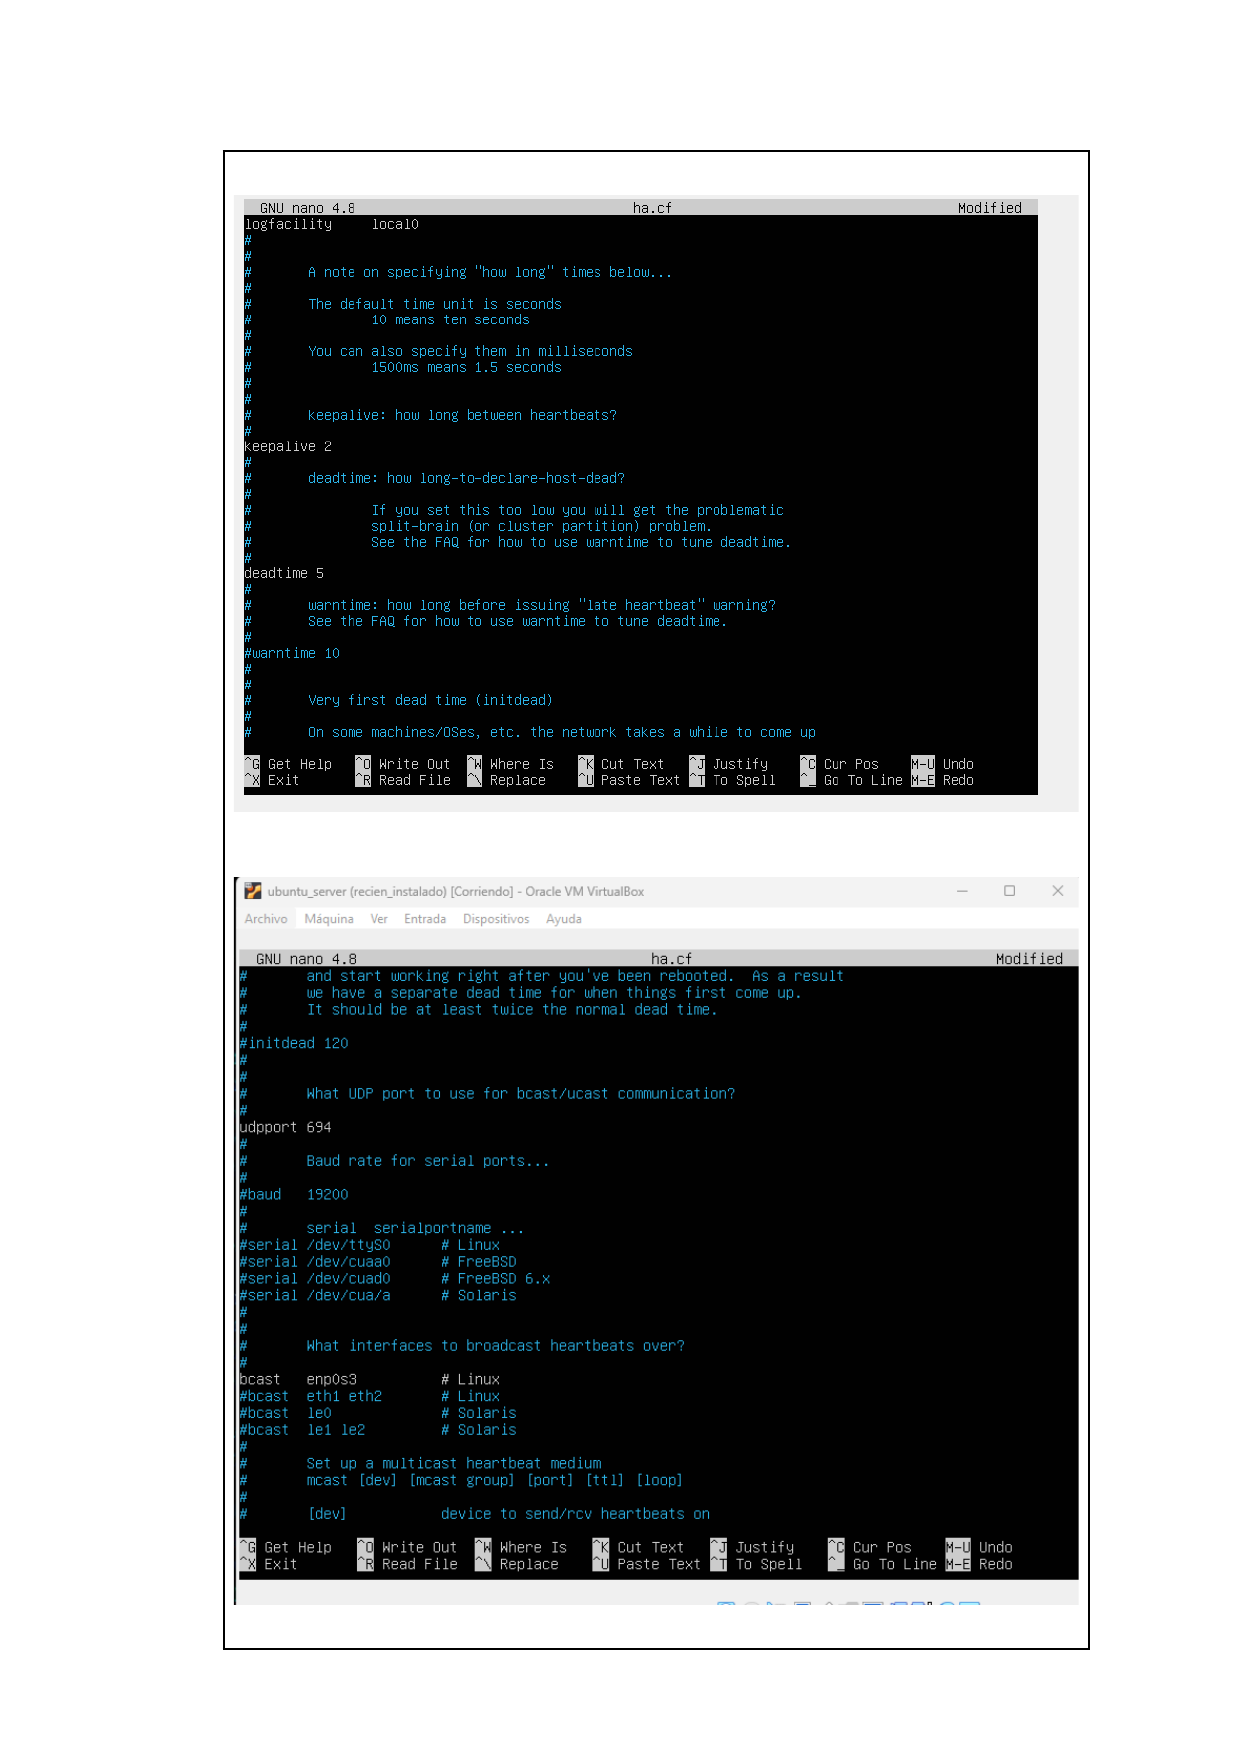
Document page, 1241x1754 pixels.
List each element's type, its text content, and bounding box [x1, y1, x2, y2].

picture [233, 195, 1079, 812]
table_cell Hemos instalado heartbeat y unzip para descomprimir archivos Dentro del archivo de configuración modificamos Configuramos la maquina que será maestro y la que será esclavo identificándolas en los nodos (el primer nodo es maestro y el resto son esclavos) CONFIGURAMOS DE LA MISMA FORMA EL ESCLAVO (LOS NODOS EN EL MISMO ORDEN Y LO UNICO DISTINTO ES LA IP DEL SERVIDOR EN UNICAST) configuramos el archivo authkeys en el maestro EL ESCLAVO ES IGUAL En el esclavo igual Funcionan los servicios: [225, 152, 1088, 1648]
picture [233, 877, 1079, 1605]
